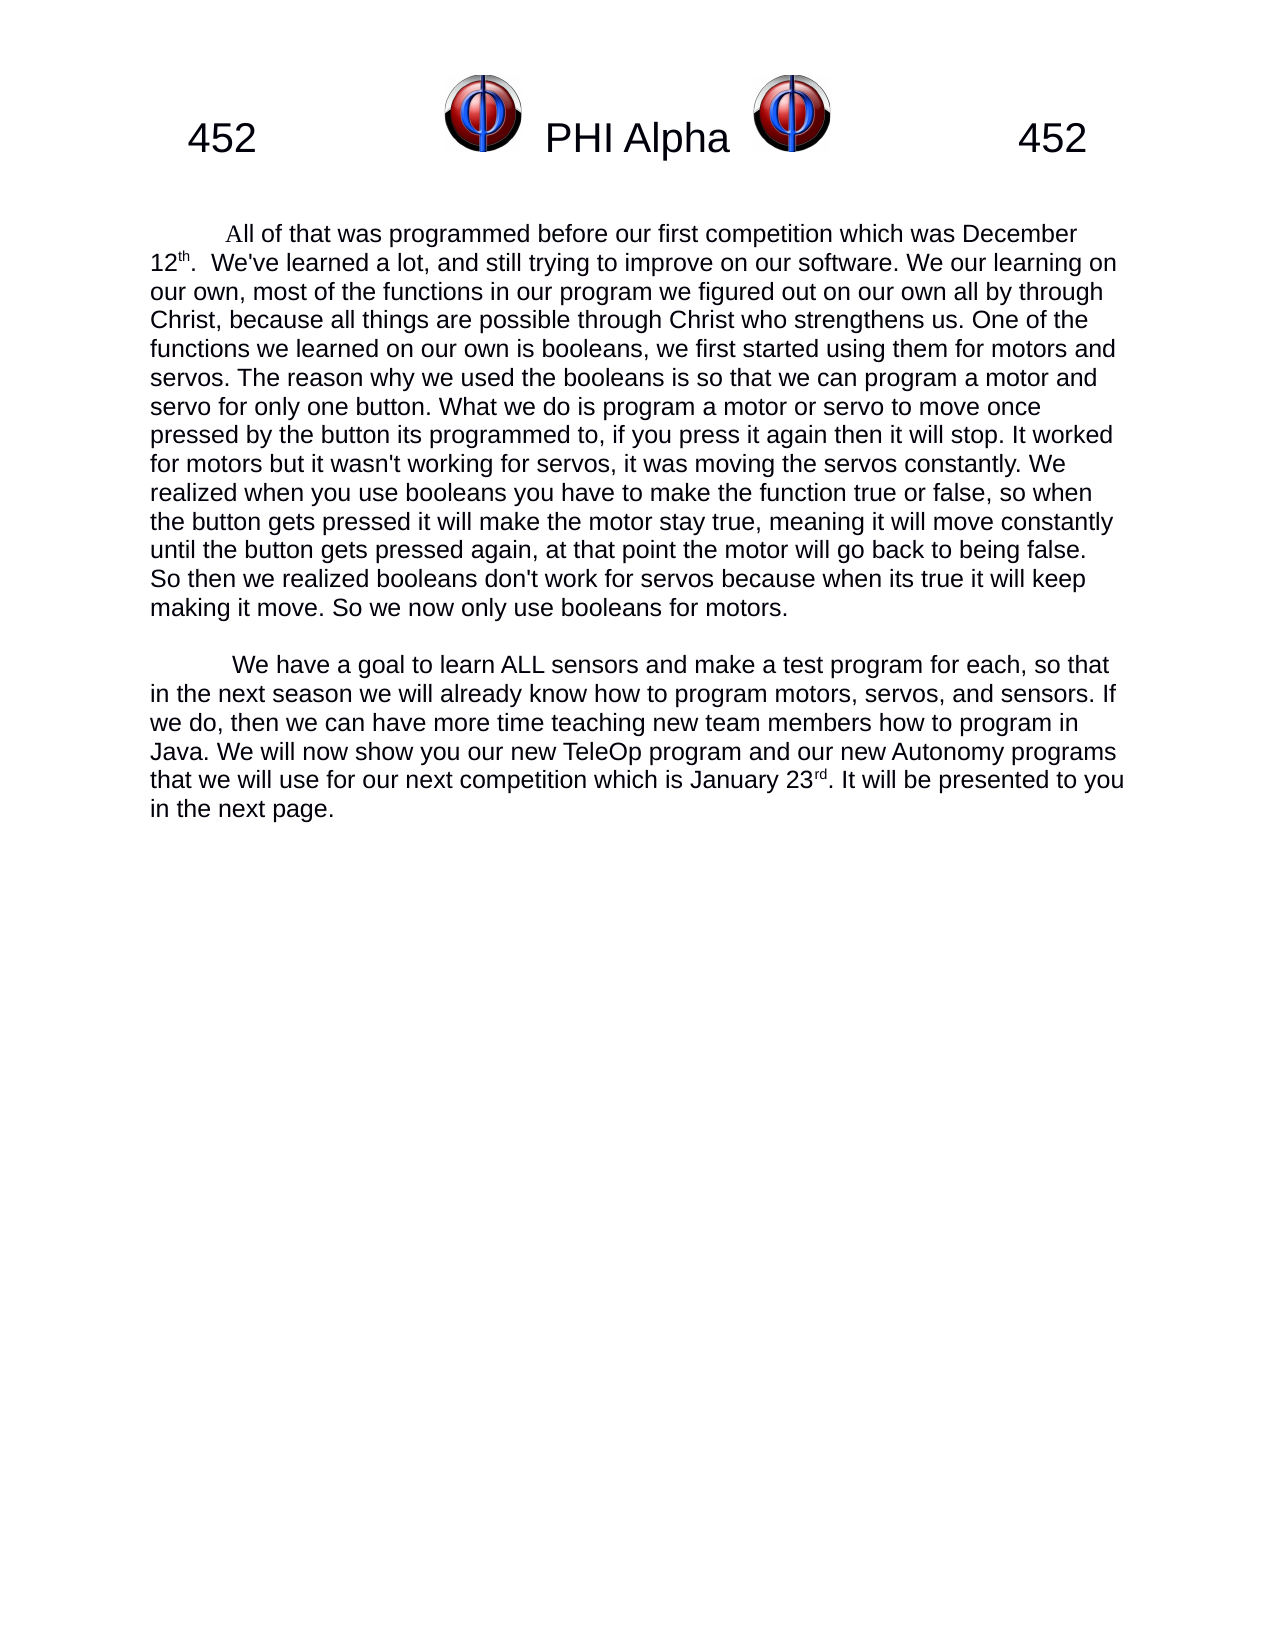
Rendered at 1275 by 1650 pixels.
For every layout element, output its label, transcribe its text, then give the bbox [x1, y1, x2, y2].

picture [444, 75, 522, 152]
text All of that was programmed before our first competition which was December 12th. We've learned a lot, and still trying to improve on our software. We our learning on our own, most of the functions in our program we figured out on our own all by through Christ, because all things are possible through Christ who strengthens us. One of the functions we learned on our own is booleans, we first started using them for motors and servos. The reason why we used the booleans is so that we can program a motor and servo for only one button. What we do is program a motor or servo to move once pressed by the button its programmed to, if you press it again then it will stop. It worked for motors but it wasn't working for servos, it was moving the servos constantly. We realized when you use booleans you have to make the function true or false, so when the button gets pressed it will make the motor stay true, meaning it will move constantly until the button gets pressed again, at that point the motor will go back to being false. So then we realized booleans don't work for servos because when its true it will keep making it move. So we now only use booleans for motors. [150, 219, 1125, 622]
picture [753, 75, 831, 152]
text We have a goal to learn ALL sensors and make a test program for each, so that in the next season we will already know how to program motors, servos, and sensors. If we do, then we can have more time teaching new team members how to program in Java. We will now show you our new TeleOp program and our new Autonomy programs that we will use for our next competition which is January 23rd. It will be presented to you in the next page. [150, 651, 1125, 823]
